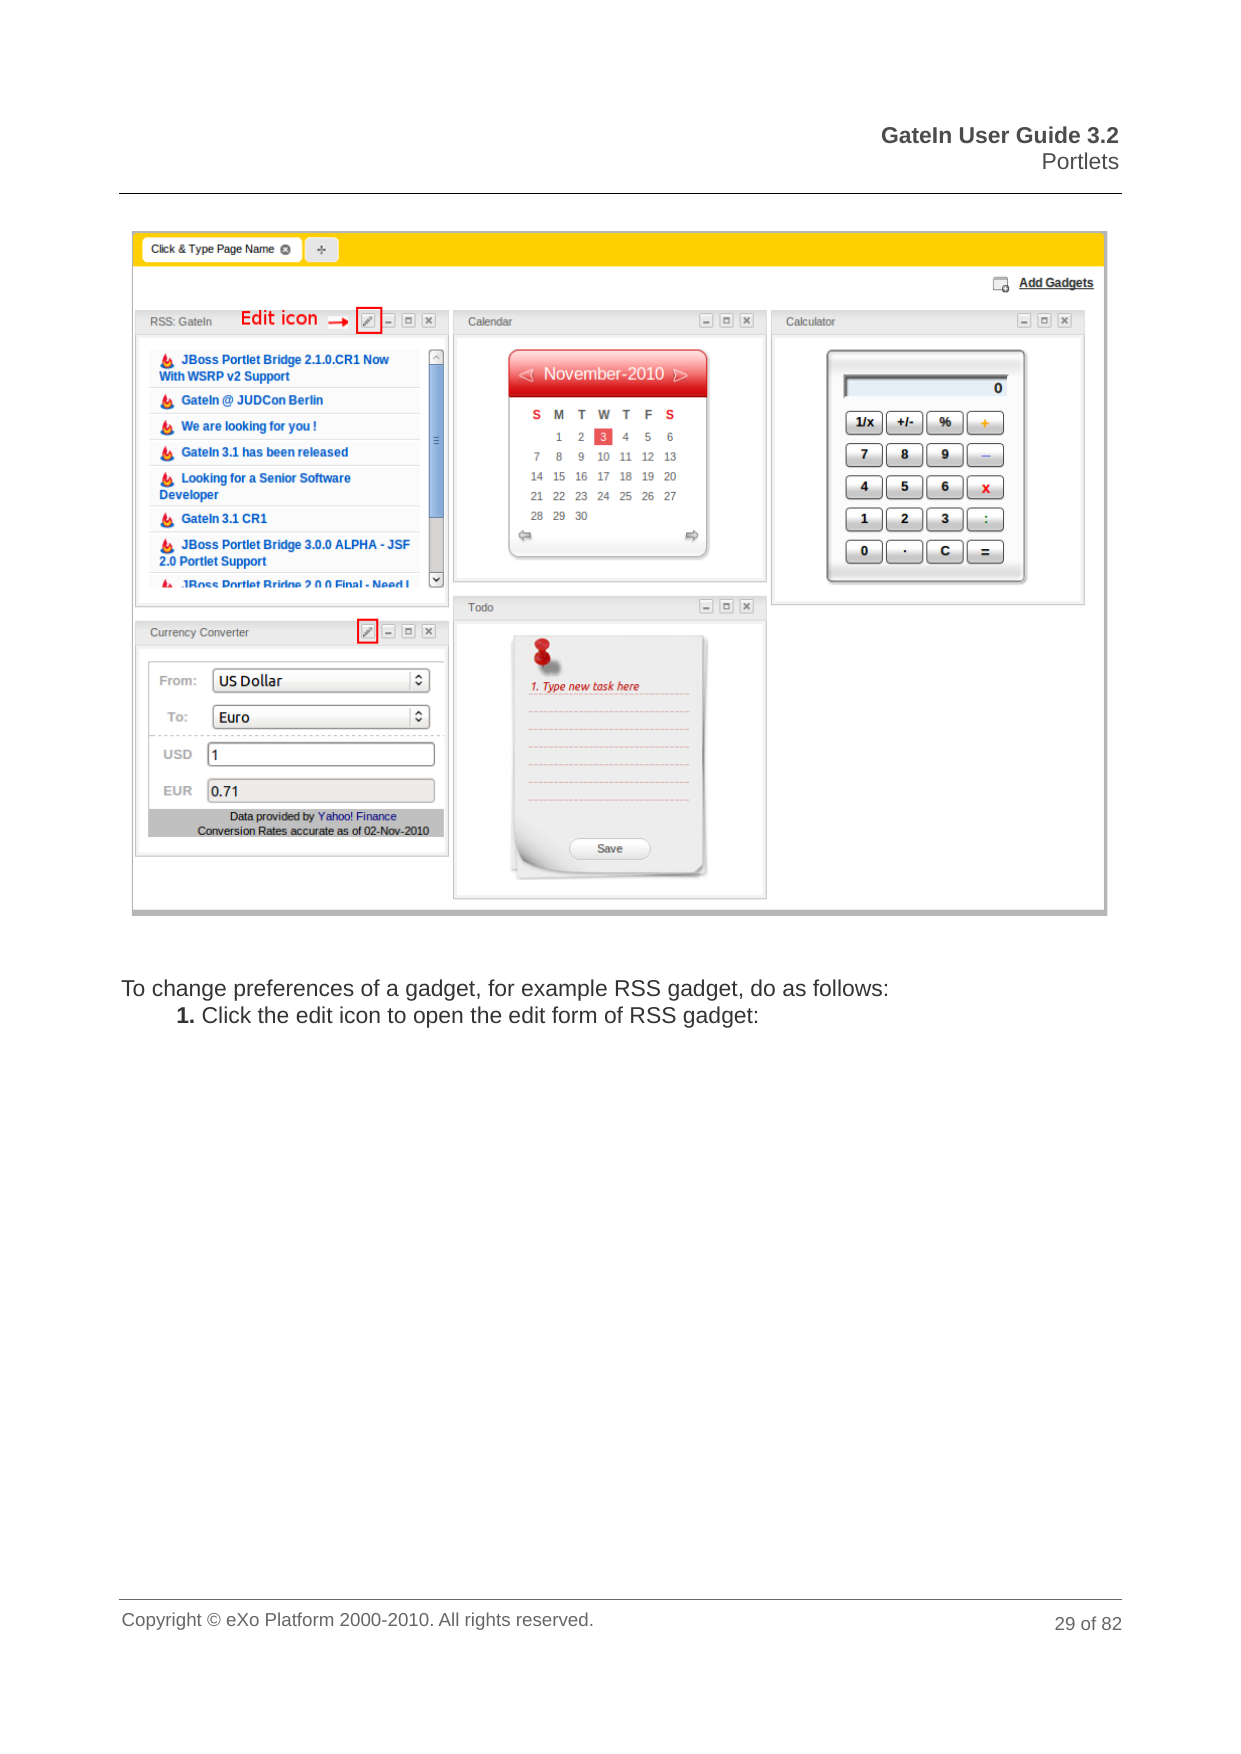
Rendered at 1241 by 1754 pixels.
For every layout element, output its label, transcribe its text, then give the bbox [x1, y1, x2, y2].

picture [131, 231, 1108, 916]
text To change preferences of a gadget, for example RSS gadget, do as follows: [45, 975, 1122, 1002]
text 1. Click the edit icon to open the edit form of RSS gadget: [118, 1002, 1122, 1028]
